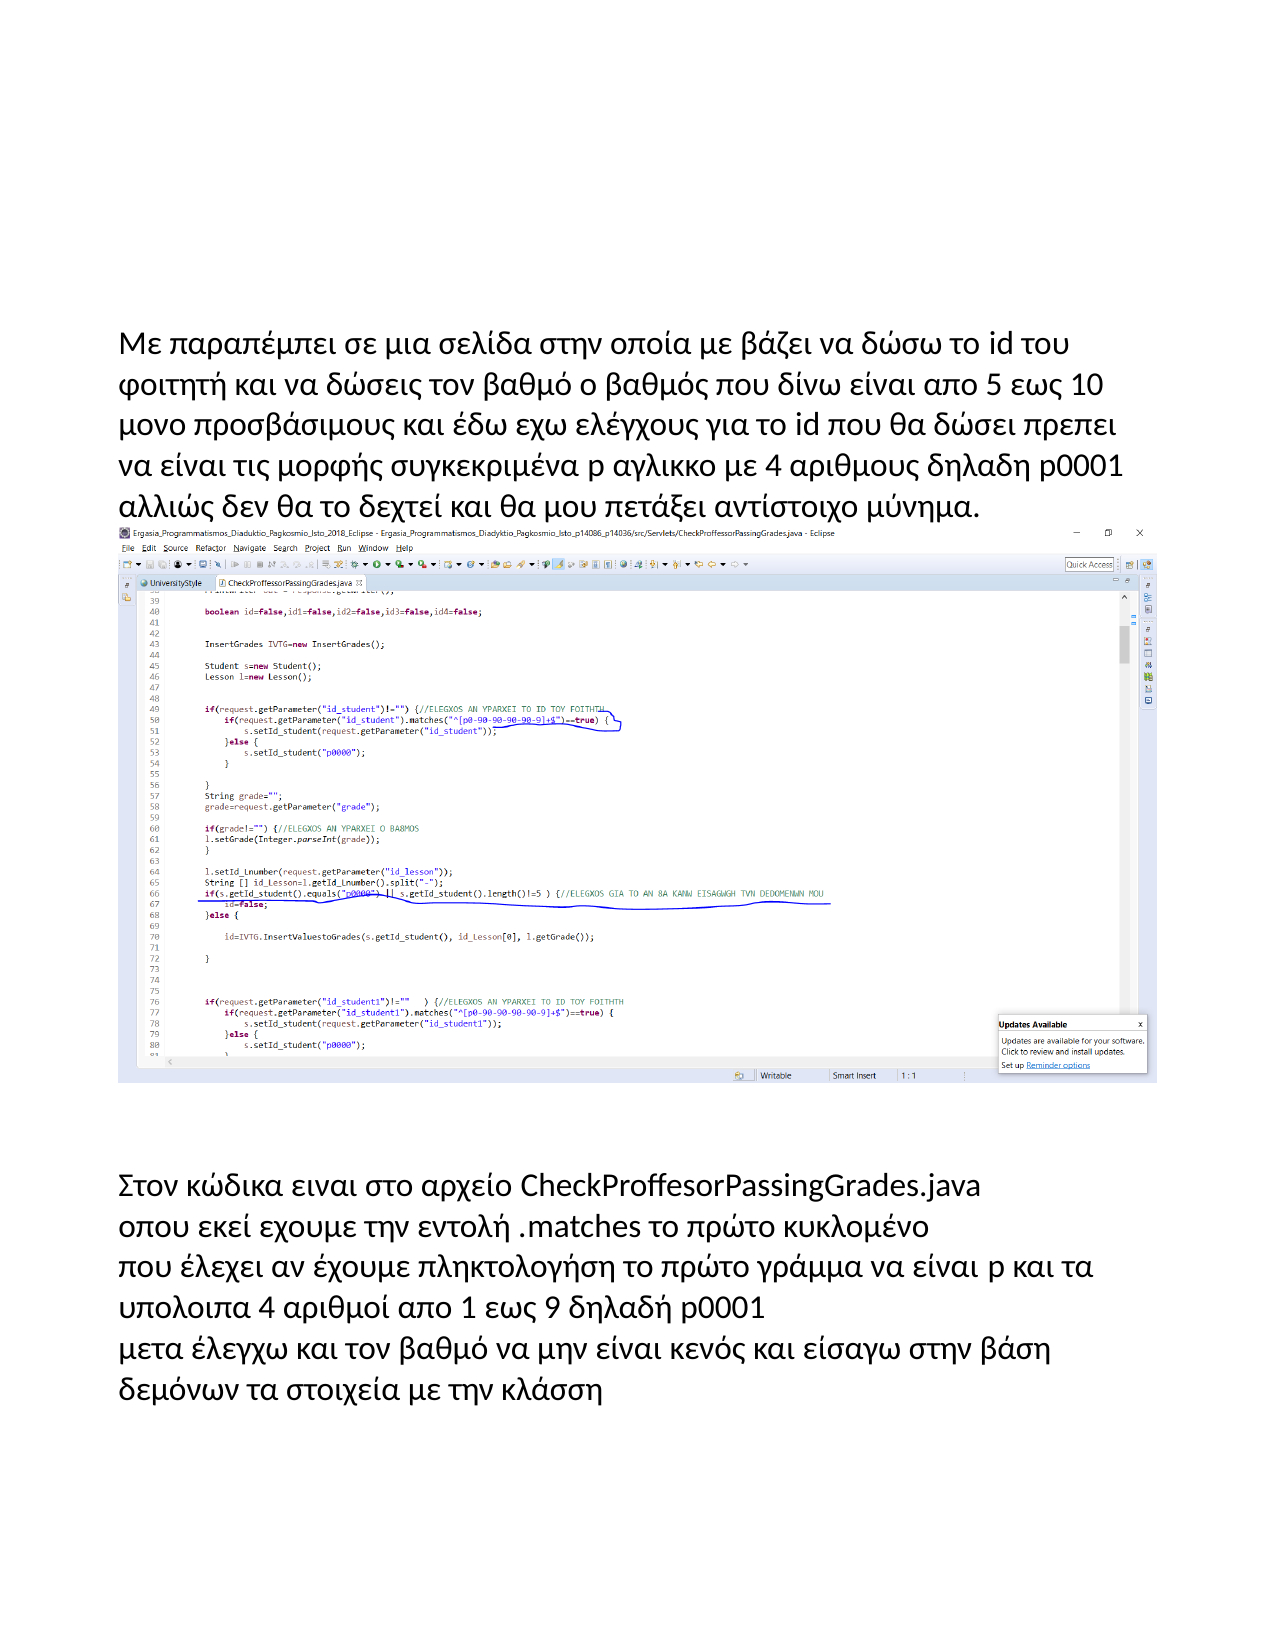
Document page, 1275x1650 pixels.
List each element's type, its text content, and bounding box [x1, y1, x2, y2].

text Στον κώδικα ειναι στο αρχείο CheckProffesorPassingGrades.java [118, 1164, 1157, 1205]
text οπου εκεί εχουμε την εντολή .matches το πρώτο κυκλομένο [118, 1205, 1157, 1246]
text μετα έλεγχω και τον βαθμό να μην είναι κενός και είσαγω στην βάση δεμόνων τα στοιχεία με την κλάσση [118, 1327, 1157, 1408]
text που έλεχει αν έχουμε πληκτολογήση το πρώτο γράμμα να είναι p και τα υπολοιπα 4 αριθμοί απο 1 εως 9 δηλαδή p0001 [118, 1246, 1157, 1327]
text Με παραπέμπει σε μια σελίδα στην οποία με βάζει να δώσω το id του φοιτητή και να δώσεις τον βαθμό ο βαθμός που δίνω είναι απο 5 εως 10 μονο προσβάσιμους και έδω εχω ελέγχους για το id που θα δώσει πρεπει να είναι τις μορφής συγκεκριμένα p αγλικκο με 4 αριθμους δηλαδη p0001 [118, 322, 1157, 485]
text αλλιώς δεν θα το δεχτεί και θα μου πετάξει αντίστοιχο μύνημα. [118, 485, 1157, 525]
picture [118, 525, 1157, 1083]
